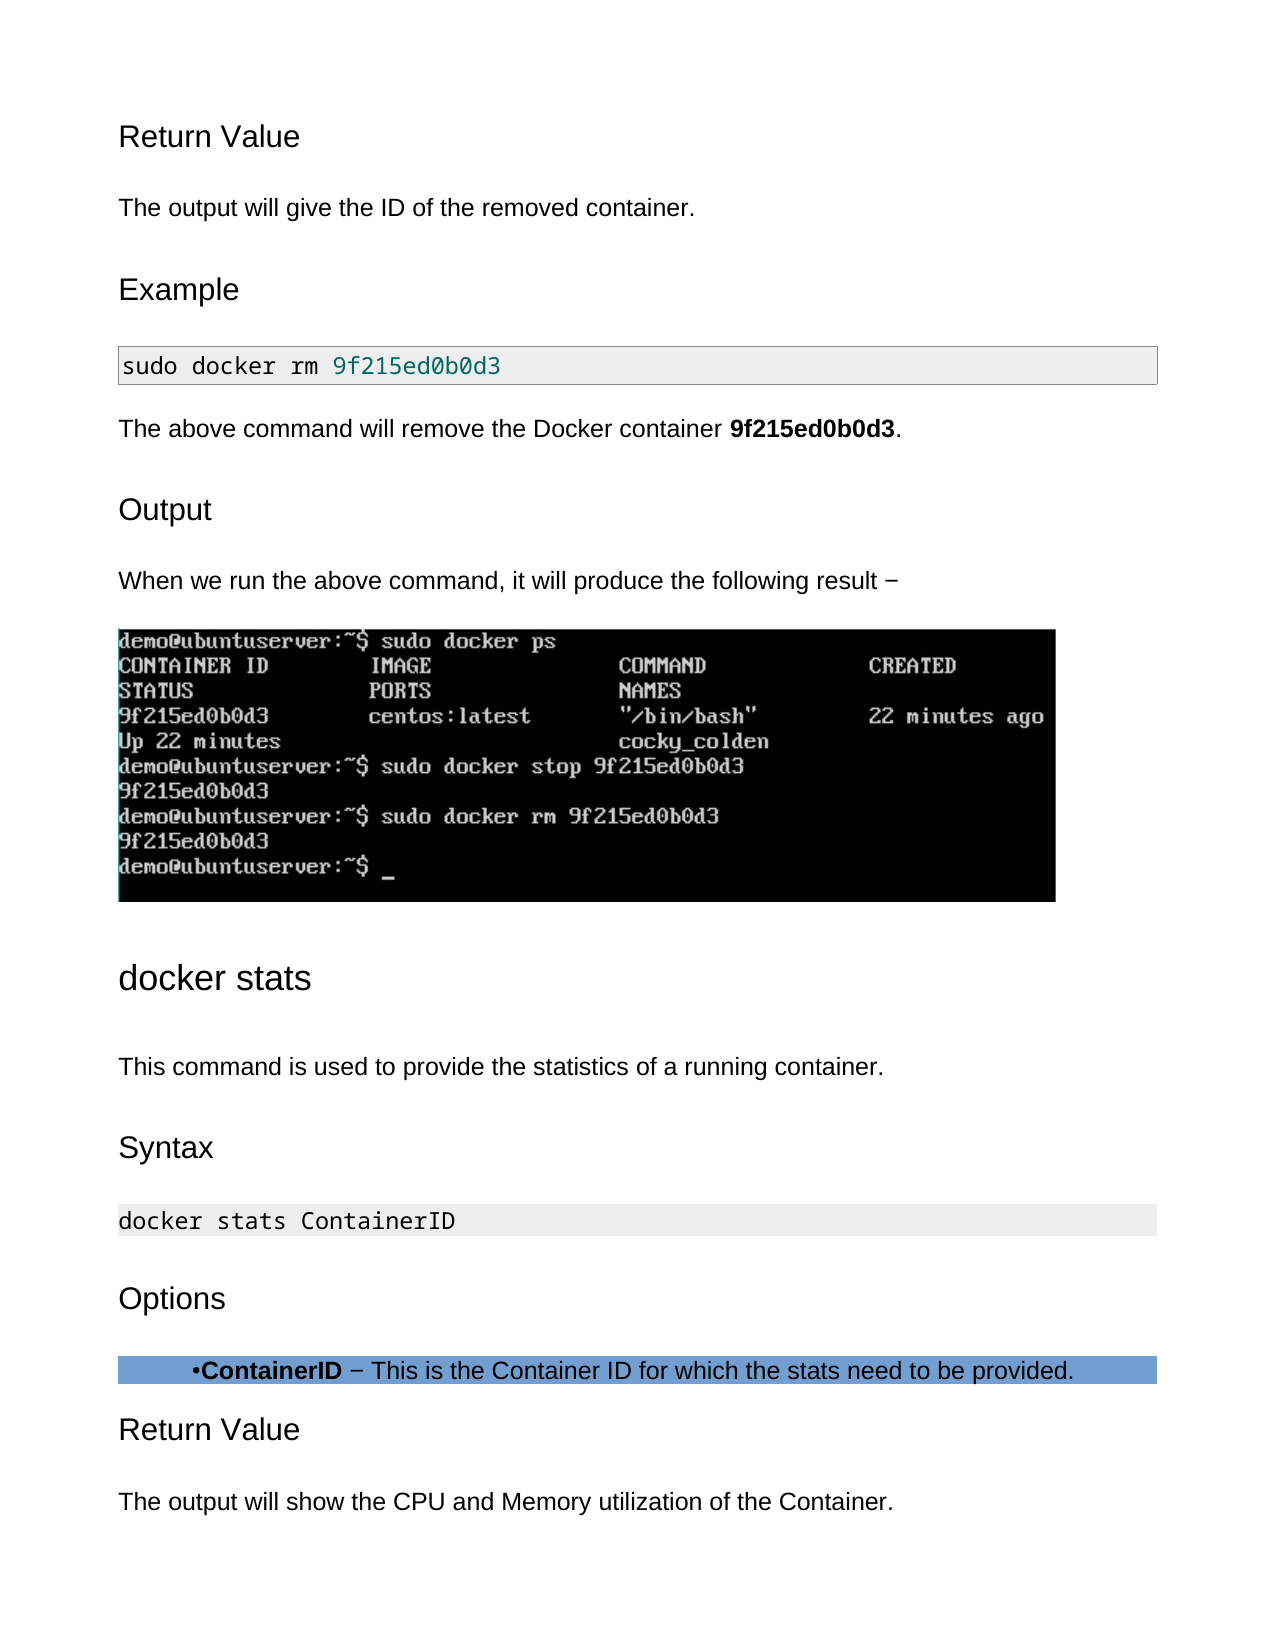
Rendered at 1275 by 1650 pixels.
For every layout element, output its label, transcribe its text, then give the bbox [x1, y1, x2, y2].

text sudo docker rm 9f215ed0b0d3 [119, 347, 1157, 384]
text The output will show the CPU and Memory utilization of the Container. [118, 1486, 1157, 1515]
picture [118, 628, 1056, 902]
text docker stats ContainerID [118, 1204, 1157, 1236]
list ContainerID − This is the Container ID for which the stats need to be provided. [118, 1356, 1157, 1384]
subtitle Options [118, 1280, 1157, 1316]
text This command is used to provide the statistics of a running container. [118, 1052, 1157, 1081]
subtitle Syntax [118, 1129, 1157, 1165]
text The output will give the ID of the removed container. [118, 193, 1157, 222]
text When we run the above command, it will produce the following result − [118, 566, 1157, 595]
subtitle Example [118, 271, 1157, 306]
subtitle Output [118, 491, 1157, 527]
text The above command will remove the Docker container 9f215ed0b0d3. [118, 414, 1157, 442]
subtitle docker stats [118, 957, 1157, 998]
subtitle Return Value [118, 1411, 1157, 1447]
subtitle Return Value [118, 118, 1157, 154]
